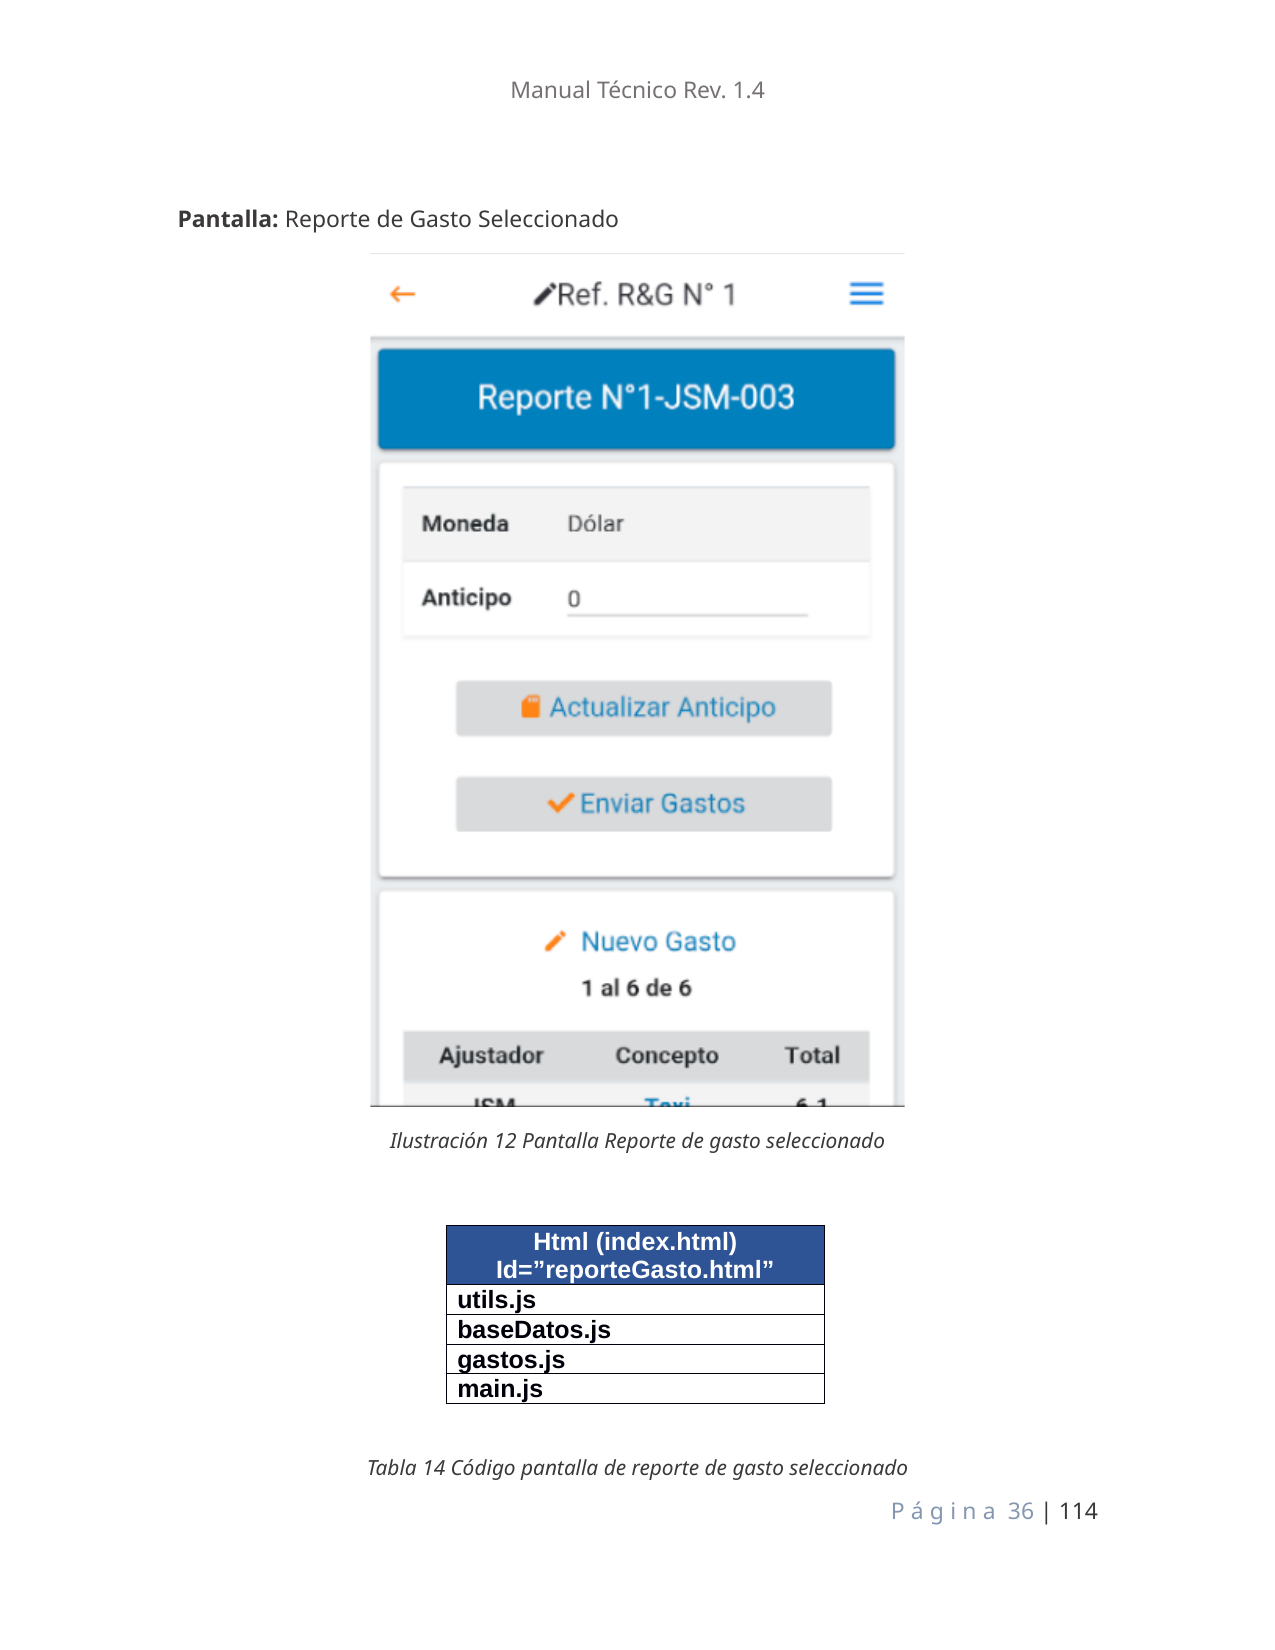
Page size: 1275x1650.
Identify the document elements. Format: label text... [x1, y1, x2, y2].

table_cell utils.js [447, 1285, 824, 1314]
text Pantalla: Reporte de Gasto Seleccionado [177, 203, 1098, 234]
table_cell main.js [447, 1374, 824, 1403]
table_header Html (index.html) Id=”reporteGasto.html” [447, 1226, 824, 1284]
table_cell baseDatos.js [447, 1315, 824, 1343]
picture [370, 253, 905, 1107]
table_cell gastos.js [447, 1345, 824, 1373]
text Tabla 14 Código pantalla de reporte de gasto seleccionado [177, 1453, 1098, 1482]
text Ilustración 12 Pantalla Reporte de gasto seleccionado [177, 1126, 1098, 1154]
